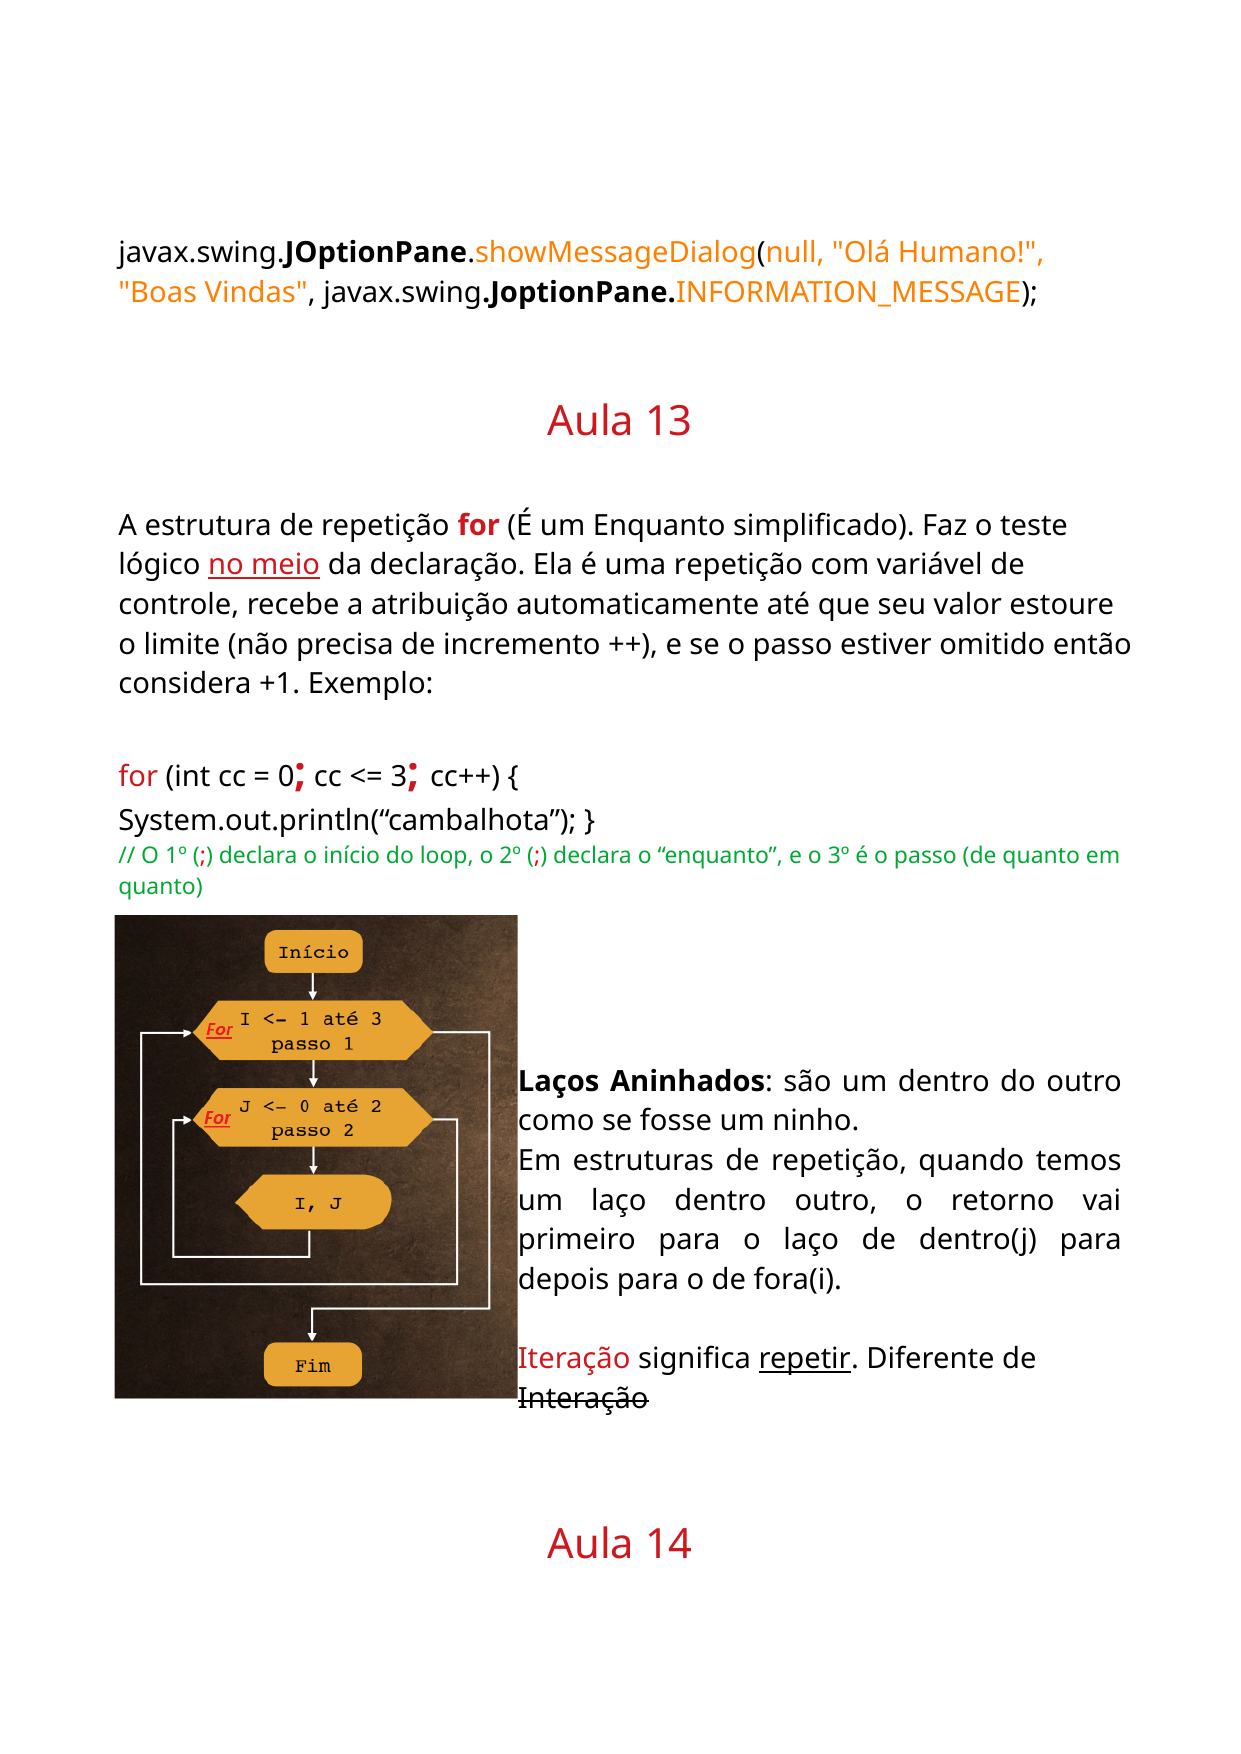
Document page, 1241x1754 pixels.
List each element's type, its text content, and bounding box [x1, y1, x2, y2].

text for (int cc = 0; cc <= 3; cc++) { [118, 742, 1122, 799]
text Iteração significa repetir. Diferente de Interação [118, 1338, 1169, 1417]
text A estrutura de repetição for (É um Enquanto simplificado). Faz o teste lógico no meio da declaração. Ela é uma repetição com variável de controle, recebe a atribuição automaticamente até que seu valor estoure o limite (não precisa de incremento ++), e se o passo estiver omitido então considera +1. Exemplo: [118, 504, 1134, 702]
text javax.swing.JOptionPane.showMessageDialog(null, "Olá Humano!", "Boas Vindas", javax.swing.JoptionPane.INFORMATION_MESSAGE); [118, 232, 1122, 311]
text Aula 13 [118, 390, 1122, 447]
picture [114, 915, 518, 1399]
text Laços Aninhados: são um dentro do outro como se fosse um ninho. [518, 1060, 1122, 1139]
text Em estruturas de repetição, quando temos um laço dentro outro, o retorno vai primeiro para o laço de dentro(j) para depois para o de fora(i). [518, 1139, 1122, 1298]
text System.out.println(“cambalhota”); } [118, 799, 1122, 838]
text // O 1º (;) declara o início do loop, o 2º (;) declara o “enquanto”, e o 3º é o passo (de quanto em quanto) [118, 838, 1175, 901]
text Aula 14 [118, 1513, 1122, 1570]
